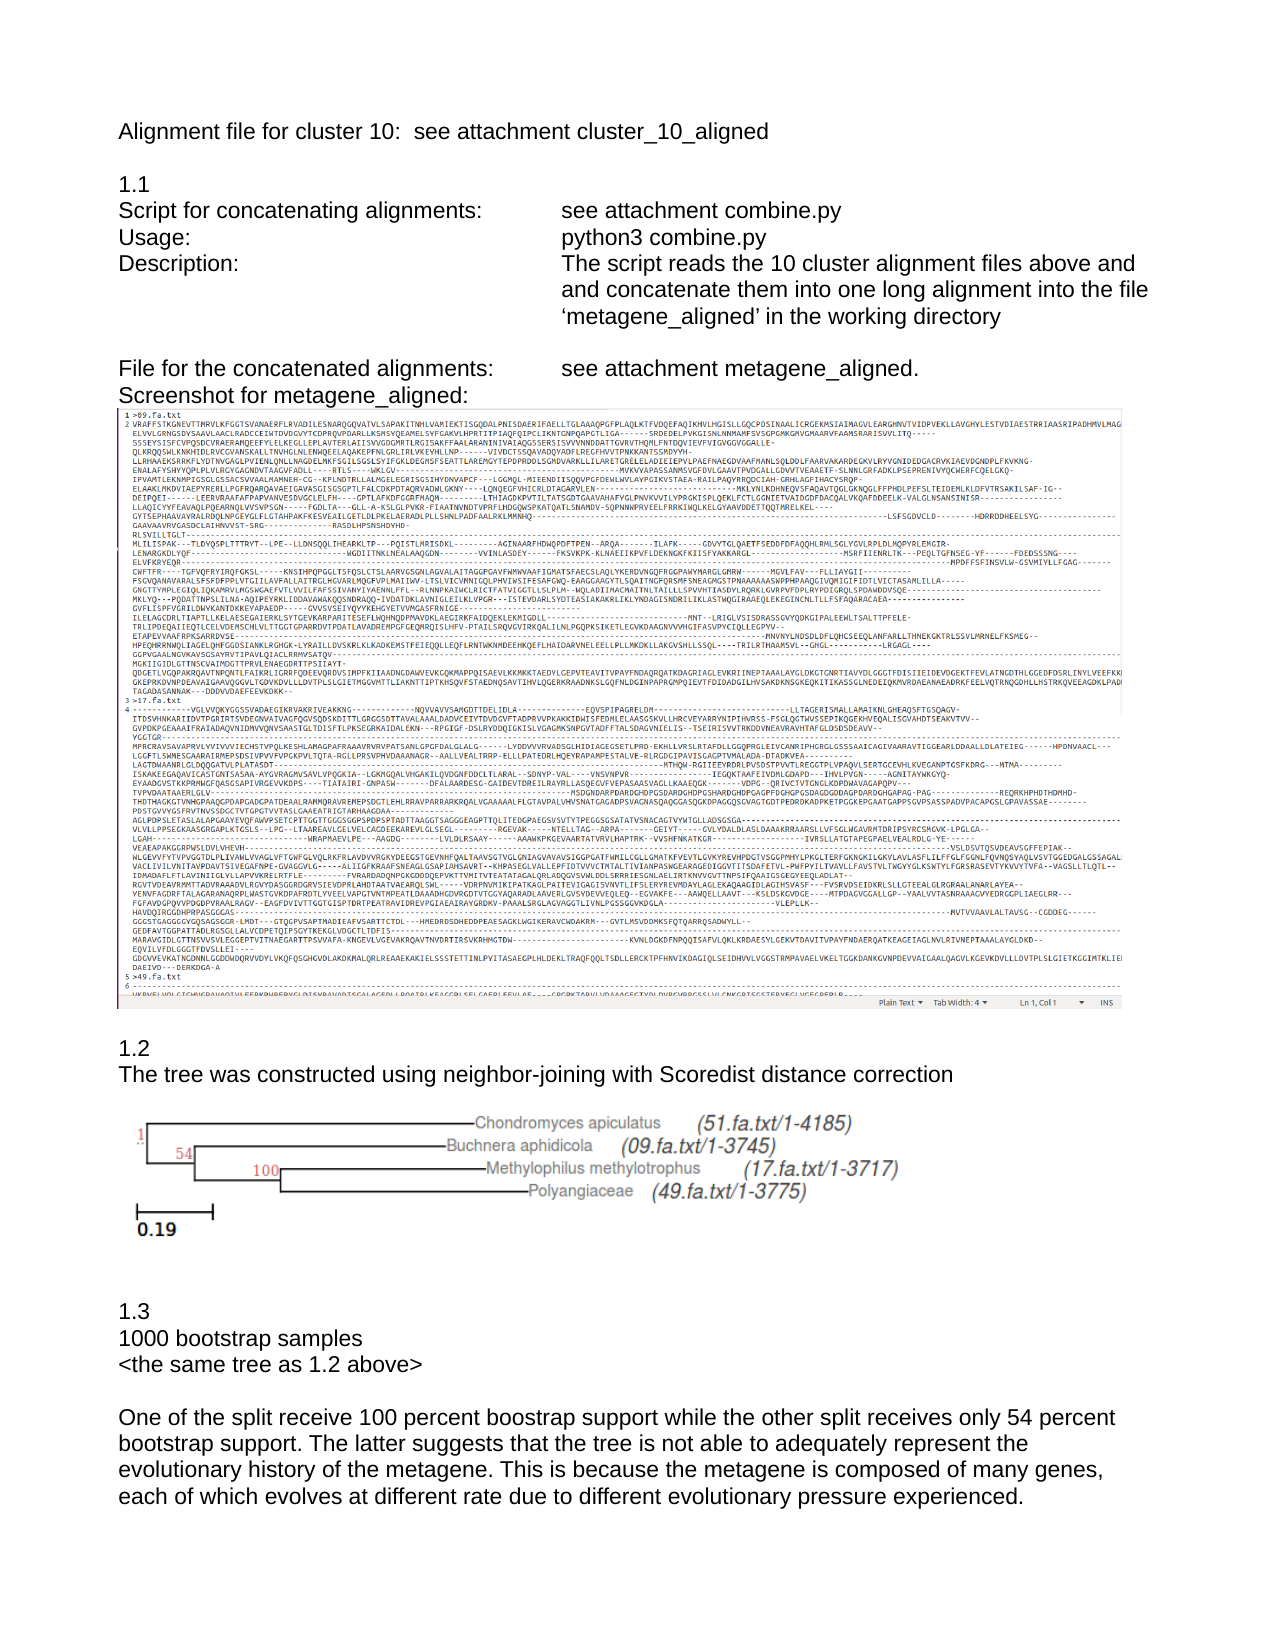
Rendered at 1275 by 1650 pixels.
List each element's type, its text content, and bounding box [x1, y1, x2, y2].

subtitle One of the split receive 100 percent boostrap support while the other split receives only 54 percent bootstrap support. The latter suggests that the tree is not able to adequately represent the evolutionary history of the metagene. This is because the metagene is composed of many genes, each of which evolves at different rate due to different evolutionary pressure experienced. [118, 1404, 1157, 1509]
subtitle Screenshot for metagene_aligned: [118, 382, 1157, 408]
subtitle Alignment file for cluster 10: see attachment cluster_10_aligned [118, 118, 1157, 144]
subtitle The tree was constructed using neighbor-joining with Scoredist distance correction [118, 1061, 1157, 1087]
subtitle Description: The script reads the 10 cluster alignment files above and and concatenate them into one long alignment into the file ‘metagene_aligned’ in the working directory [118, 250, 1157, 329]
picture [114, 1131, 632, 1259]
subtitle Script for concatenating alignments: see attachment combine.py [118, 197, 1157, 223]
subtitle 1000 bootstrap samples [118, 1324, 1157, 1351]
subtitle 1.3 [118, 1298, 1157, 1324]
subtitle 1.1 [118, 171, 1157, 197]
picture [117, 408, 1122, 1009]
subtitle 1.2 [118, 1035, 1157, 1061]
subtitle Usage: python3 combine.py [118, 223, 1157, 250]
subtitle File for the concatenated alignments: see attachment metagene_aligned. [118, 355, 1157, 382]
subtitle <the same tree as 1.2 above> [118, 1351, 1157, 1377]
